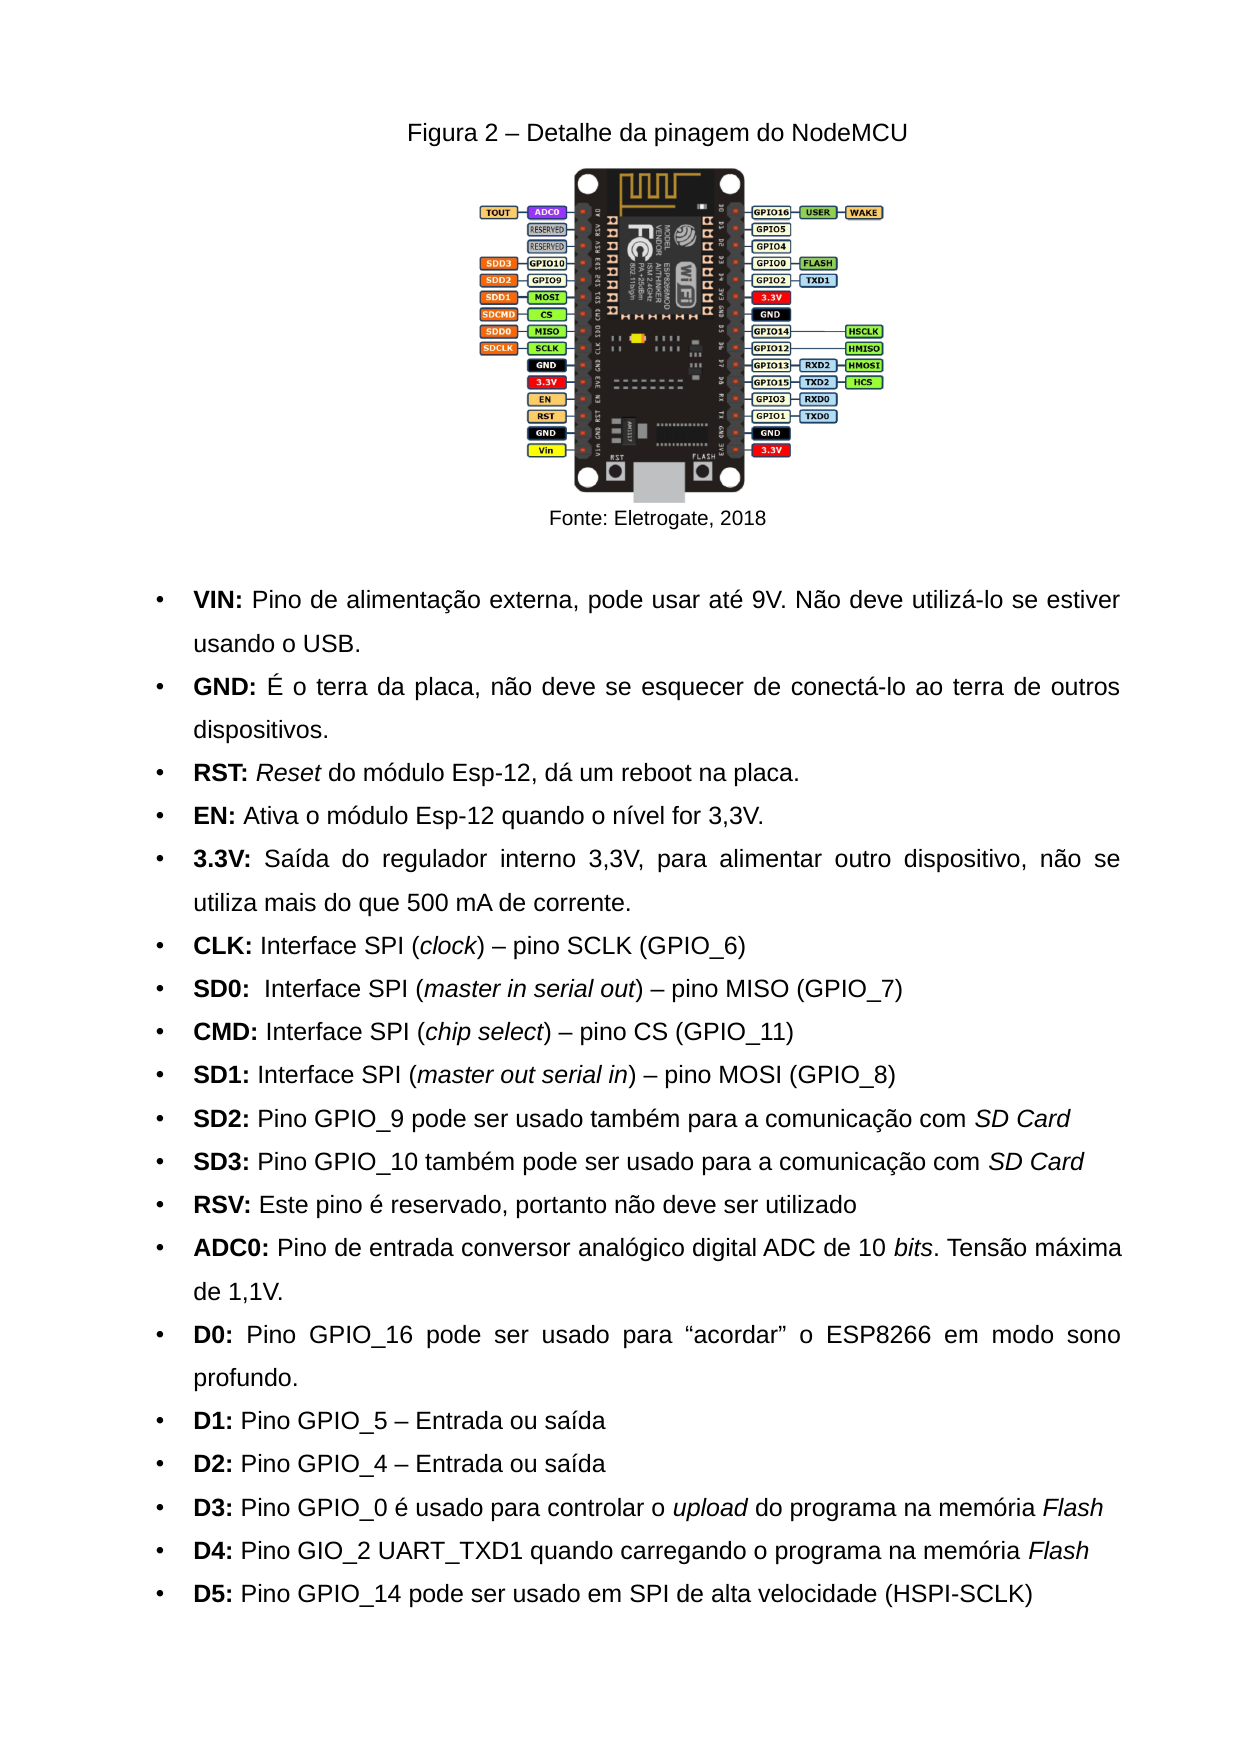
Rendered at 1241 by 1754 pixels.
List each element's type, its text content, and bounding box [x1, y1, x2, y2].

list D5: Pino GPIO_14 pode ser usado em SPI de alta velocidade (HSPI-SCLK) [156, 1579, 1122, 1608]
list ADC0: Pino de entrada conversor analógico digital ADC de 10 bits. Tensão máxima de 1,1V. [156, 1233, 1122, 1305]
list D1: Pino GPIO_5 – Entrada ou saída [156, 1406, 1122, 1435]
list CLK: Interface SPI (clock) – pino SCLK (GPIO_6) [156, 931, 1122, 960]
list RSV: Este pino é reservado, portanto não deve ser utilizado [156, 1190, 1122, 1219]
text Figura 2 – Detalhe da pinagem do NodeMCU [118, 118, 1122, 147]
list 3.3V: Saída do regulador interno 3,3V, para alimentar outro dispositivo, não se utiliza mais do que 500 mA de corrente. [156, 844, 1122, 916]
list D4: Pino GIO_2 UART_TXD1 quando carregando o programa na memória Flash [156, 1536, 1122, 1565]
list D2: Pino GPIO_4 – Entrada ou saída [156, 1449, 1122, 1478]
list VIN: Pino de alimentação externa, pode usar até 9V. Não deve utilizá-lo se estiver usando o USB. [156, 585, 1122, 657]
list D0: Pino GPIO_16 pode ser usado para “acordar” o ESP8266 em modo sono profundo. [156, 1320, 1122, 1392]
list SD3: Pino GPIO_10 também pode ser usado para a comunicação com SD Card [156, 1147, 1122, 1176]
list SD0: Interface SPI (master in serial out) – pino MISO (GPIO_7) [156, 974, 1122, 1003]
list SD1: Interface SPI (master out serial in) – pino MOSI (GPIO_8) [156, 1061, 1122, 1089]
list CMD: Interface SPI (chip select) – pino CS (GPIO_11) [156, 1017, 1122, 1046]
list RST: Reset do módulo Esp-12, dá um reboot na placa. [156, 758, 1122, 787]
picture [478, 162, 886, 505]
list D3: Pino GPIO_0 é usado para controlar o upload do programa na memória Flash [156, 1493, 1122, 1521]
list GND: É o terra da placa, não deve se esquecer de conectá-lo ao terra de outros dispositivos. [156, 672, 1122, 744]
list SD2: Pino GPIO_9 pode ser usado também para a comunicação com SD Card [156, 1104, 1122, 1133]
list EN: Ativa o módulo Esp-12 quando o nível for 3,3V. [156, 801, 1122, 830]
text Fonte: Eletrogate, 2018 [118, 506, 1122, 530]
